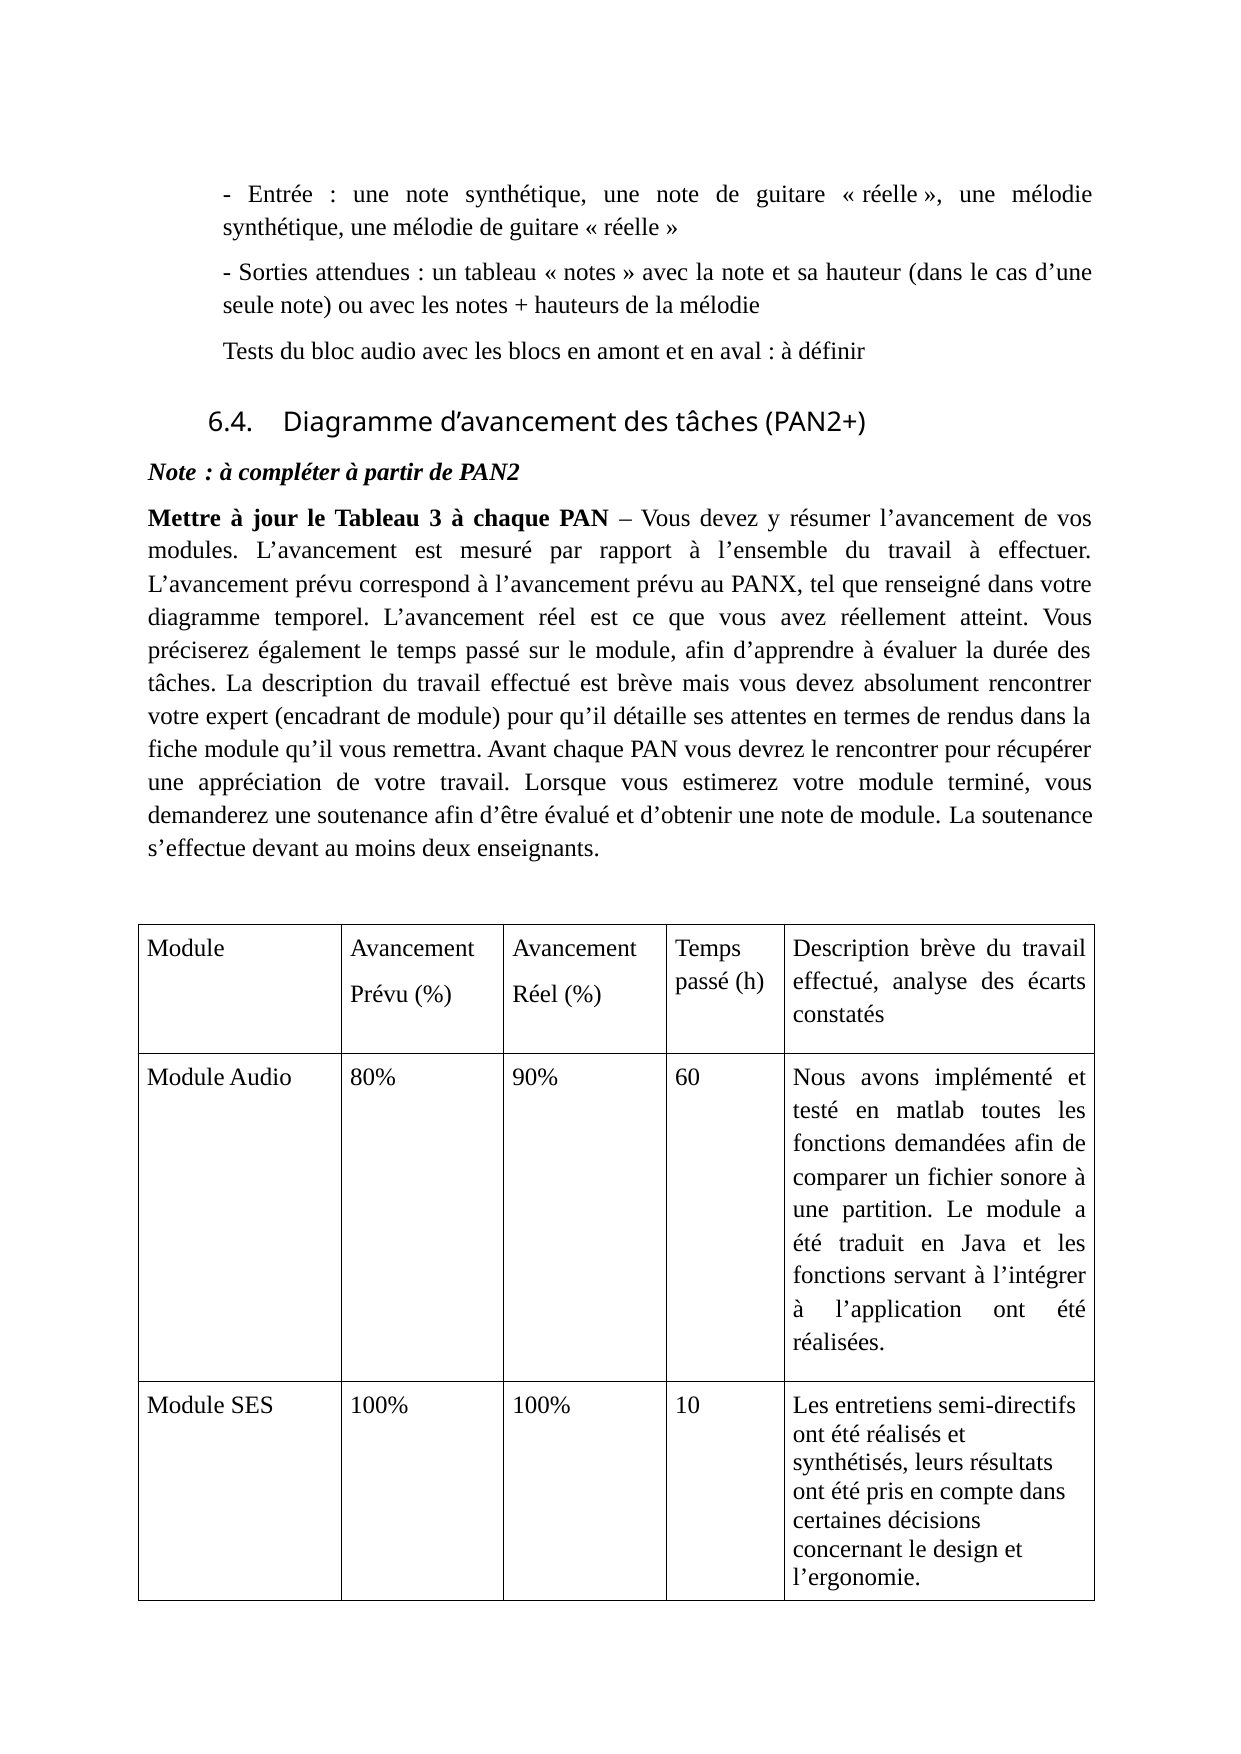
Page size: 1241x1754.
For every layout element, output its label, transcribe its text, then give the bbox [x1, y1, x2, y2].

table_header Avancement Prévu (%) [342, 925, 503, 1053]
table_header Description brève du travail effectué, analyse des écarts constatés [785, 925, 1094, 1053]
table_header Temps passé (h) [667, 925, 784, 1053]
table_cell 80% [342, 1054, 503, 1381]
text - Entrée : une note synthétique, une note de guitare « réelle », une mélodie synthétique, une mélodie de guitare « réelle » [223, 179, 1093, 241]
text - Sorties attendues : un tableau « notes » avec la note et sa hauteur (dans le cas d’une seule note) ou avec les notes + hauteurs de la mélodie [223, 257, 1093, 319]
text Note : à compléter à partir de PAN2 [148, 457, 1093, 486]
table_cell 10 [667, 1382, 784, 1599]
subtitle Diagramme d’avancement des tâches (PAN2+) [208, 402, 1093, 439]
table_cell 90% [504, 1054, 666, 1381]
table_cell Les entretiens semi-directifs ont été réalisés et synthétisés, leurs résultats ont été pris en compte dans certaines décisions concernant le design et l’ergonomie. [785, 1382, 1094, 1599]
table_header Module [139, 925, 341, 1053]
table_cell Module Audio [139, 1054, 341, 1381]
table_cell Module SES [139, 1382, 341, 1599]
table_cell 100% [342, 1382, 503, 1599]
text Mettre à jour le Tableau 3 à chaque PAN – Vous devez y résumer l’avancement de vos modules. L’avancement est mesuré par rapport à l’ensemble du travail à effectuer. L’avancement prévu correspond à l’avancement prévu au PANX, tel que renseigné dans votre diagramme temporel. L’avancement réel est ce que vous avez réellement atteint. Vous préciserez également le temps passé sur le module, afin d’apprendre à évaluer la durée des tâches. La description du travail effectué est brève mais vous devez absolument rencontrer votre expert (encadrant de module) pour qu’il détaille ses attentes en termes de rendus dans la fiche module qu’il vous remettra. Avant chaque PAN vous devrez le rencontrer pour récupérer une appréciation de votre travail. Lorsque vous estimerez votre module terminé, vous demanderez une soutenance afin d’être évalué et d’obtenir une note de module. La soutenance s’effectue devant au moins deux enseignants. [148, 503, 1093, 862]
table_cell Nous avons implémenté et testé en matlab toutes les fonctions demandées afin de comparer un fichier sonore à une partition. Le module a été traduit en Java et les fonctions servant à l’intégrer à l’application ont été réalisées. [785, 1054, 1094, 1381]
text Tests du bloc audio avec les blocs en amont et en aval : à définir [223, 336, 1093, 364]
table_cell 60 [667, 1054, 784, 1381]
table_cell 100% [504, 1382, 666, 1599]
table_header Avancement Réel (%) [504, 925, 666, 1053]
